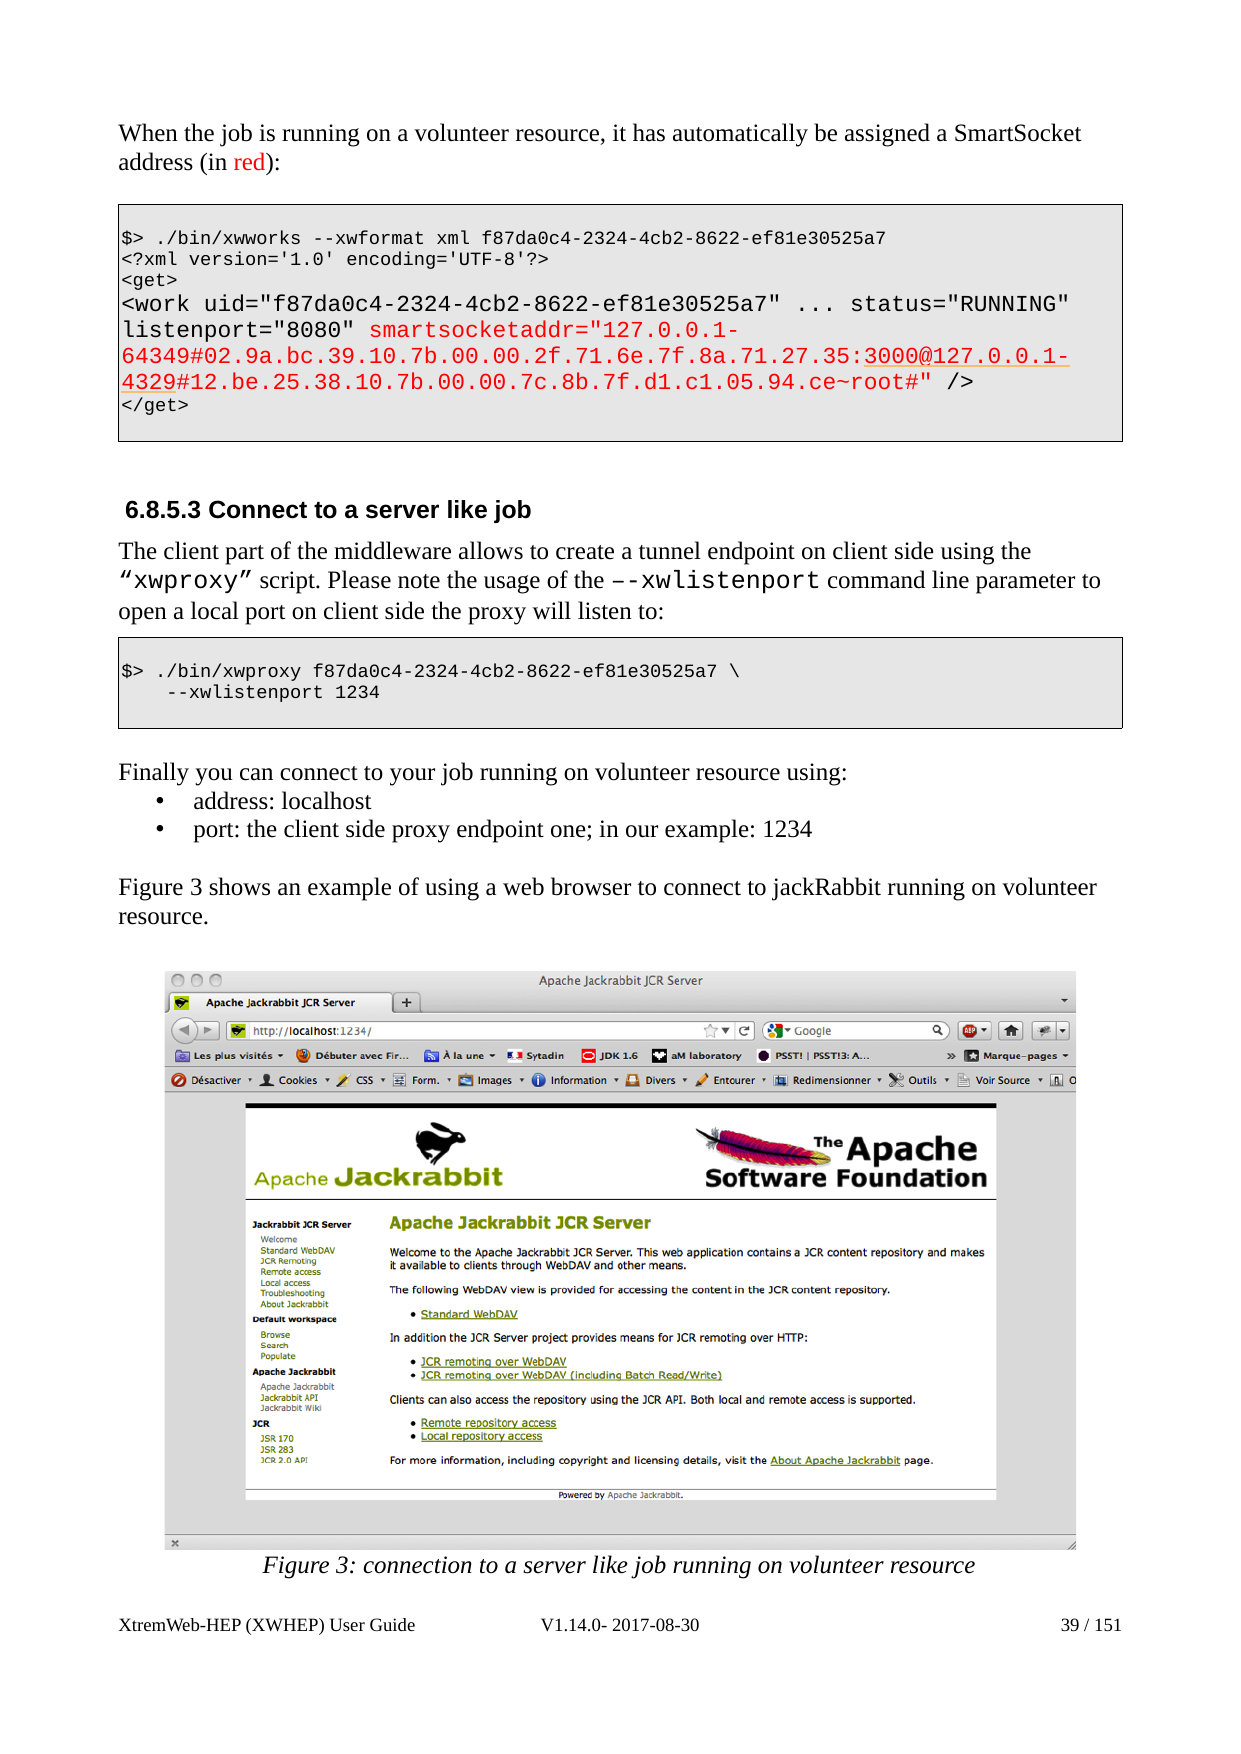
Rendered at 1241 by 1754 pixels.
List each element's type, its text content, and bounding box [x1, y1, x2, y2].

text Figure 3: connection to a server like job running on volunteer resource [164, 1550, 1076, 1578]
text The client part of the middleware allows to create a tunnel endpoint on client side using the “xwproxy” script. Please note the usage of the –-xwlistenport command line parameter to open a local port on client side the proxy will listen to: [118, 536, 1122, 625]
text Finally you can connect to your job running on volunteer resource using: [118, 757, 1122, 786]
text </get> [119, 393, 1122, 414]
list port: the client side proxy endpoint one; in our example: 1234 [156, 814, 1122, 843]
text $> ./bin/xwworks --xwformat xml f87da0c4-2324-4cb2-8622-ef81e30525a7 [119, 226, 1122, 247]
text <get> [119, 268, 1122, 289]
text <work uid="f87da0c4-2324-4cb2-8622-ef81e30525a7" ... status="RUNNING" listenport="8080" smartsocketaddr="127.0.0.1-64349#02.9a.bc.39.10.7b.00.00.2f.71.6e.7f.8a.71.27.35:3000@127.0.0.1-4329#12.be.25.38.10.7b.00.00.7c.8b.7f.d1.c1.05.94.ce~root#" /> [119, 289, 1122, 393]
text $> ./bin/xwproxy f87da0c4-2324-4cb2-8622-ef81e30525a7 \ [119, 658, 1122, 680]
subtitle Connect to a server like job [118, 495, 1122, 524]
text <?xml version='1.0' encoding='UTF-8'?> [119, 247, 1122, 268]
list address: localhost [156, 786, 1122, 814]
picture [164, 971, 1077, 1550]
text When the job is running on a volunteer resource, it has automatically be assigned a SmartSocket address (in red): [118, 118, 1122, 176]
text Figure 3 shows an example of using a web browser to connect to jackRabbit running on volunteer resource. [118, 872, 1122, 929]
text --xwlistenport 1234 [119, 680, 1122, 701]
